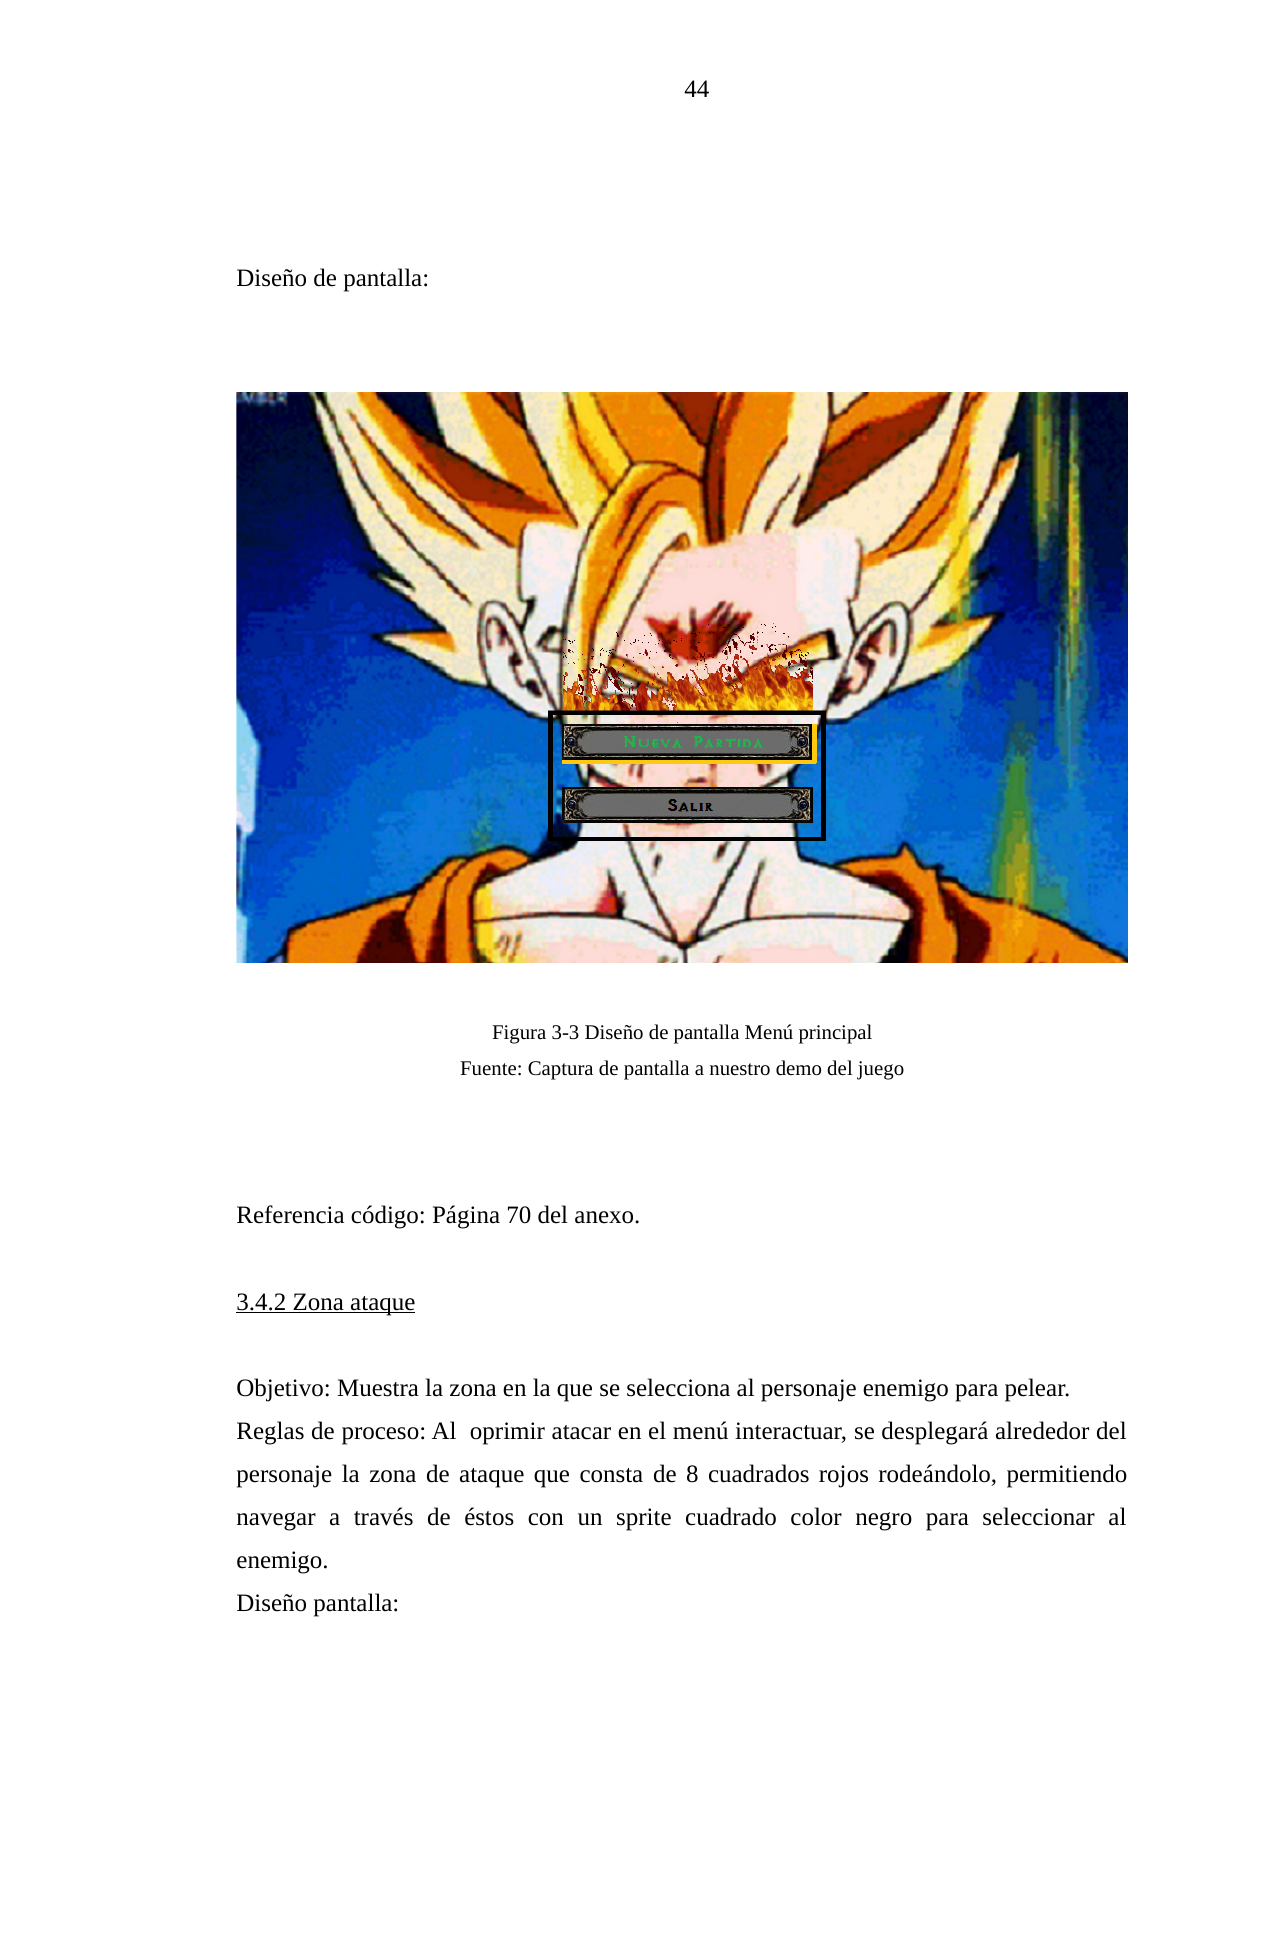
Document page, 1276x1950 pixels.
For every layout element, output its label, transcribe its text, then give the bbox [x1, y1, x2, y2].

text Reglas de proceso: Al oprimir atacar en el menú interactuar, se desplegará alrededor del personaje la zona de ataque que consta de 8 cuadrados rojos rodeándolo, permitiendo navegar a través de éstos con un sprite cuadrado color negro para seleccionar al enemigo. [236, 1416, 1128, 1574]
text Figura 3-3 Diseño de pantalla Menú principal [236, 1020, 1128, 1044]
text Referencia código: Página 70 del anexo. [236, 1200, 1128, 1229]
text Diseño pantalla: [236, 1588, 1128, 1617]
text Diseño de pantalla: [236, 263, 1128, 292]
subtitle 3.4.2 Zona ataque [236, 1287, 1128, 1315]
text Fuente: Captura de pantalla a nuestro demo del juego [236, 1056, 1128, 1080]
text Objetivo: Muestra la zona en la que se selecciona al personaje enemigo para pelear. [236, 1373, 1128, 1402]
